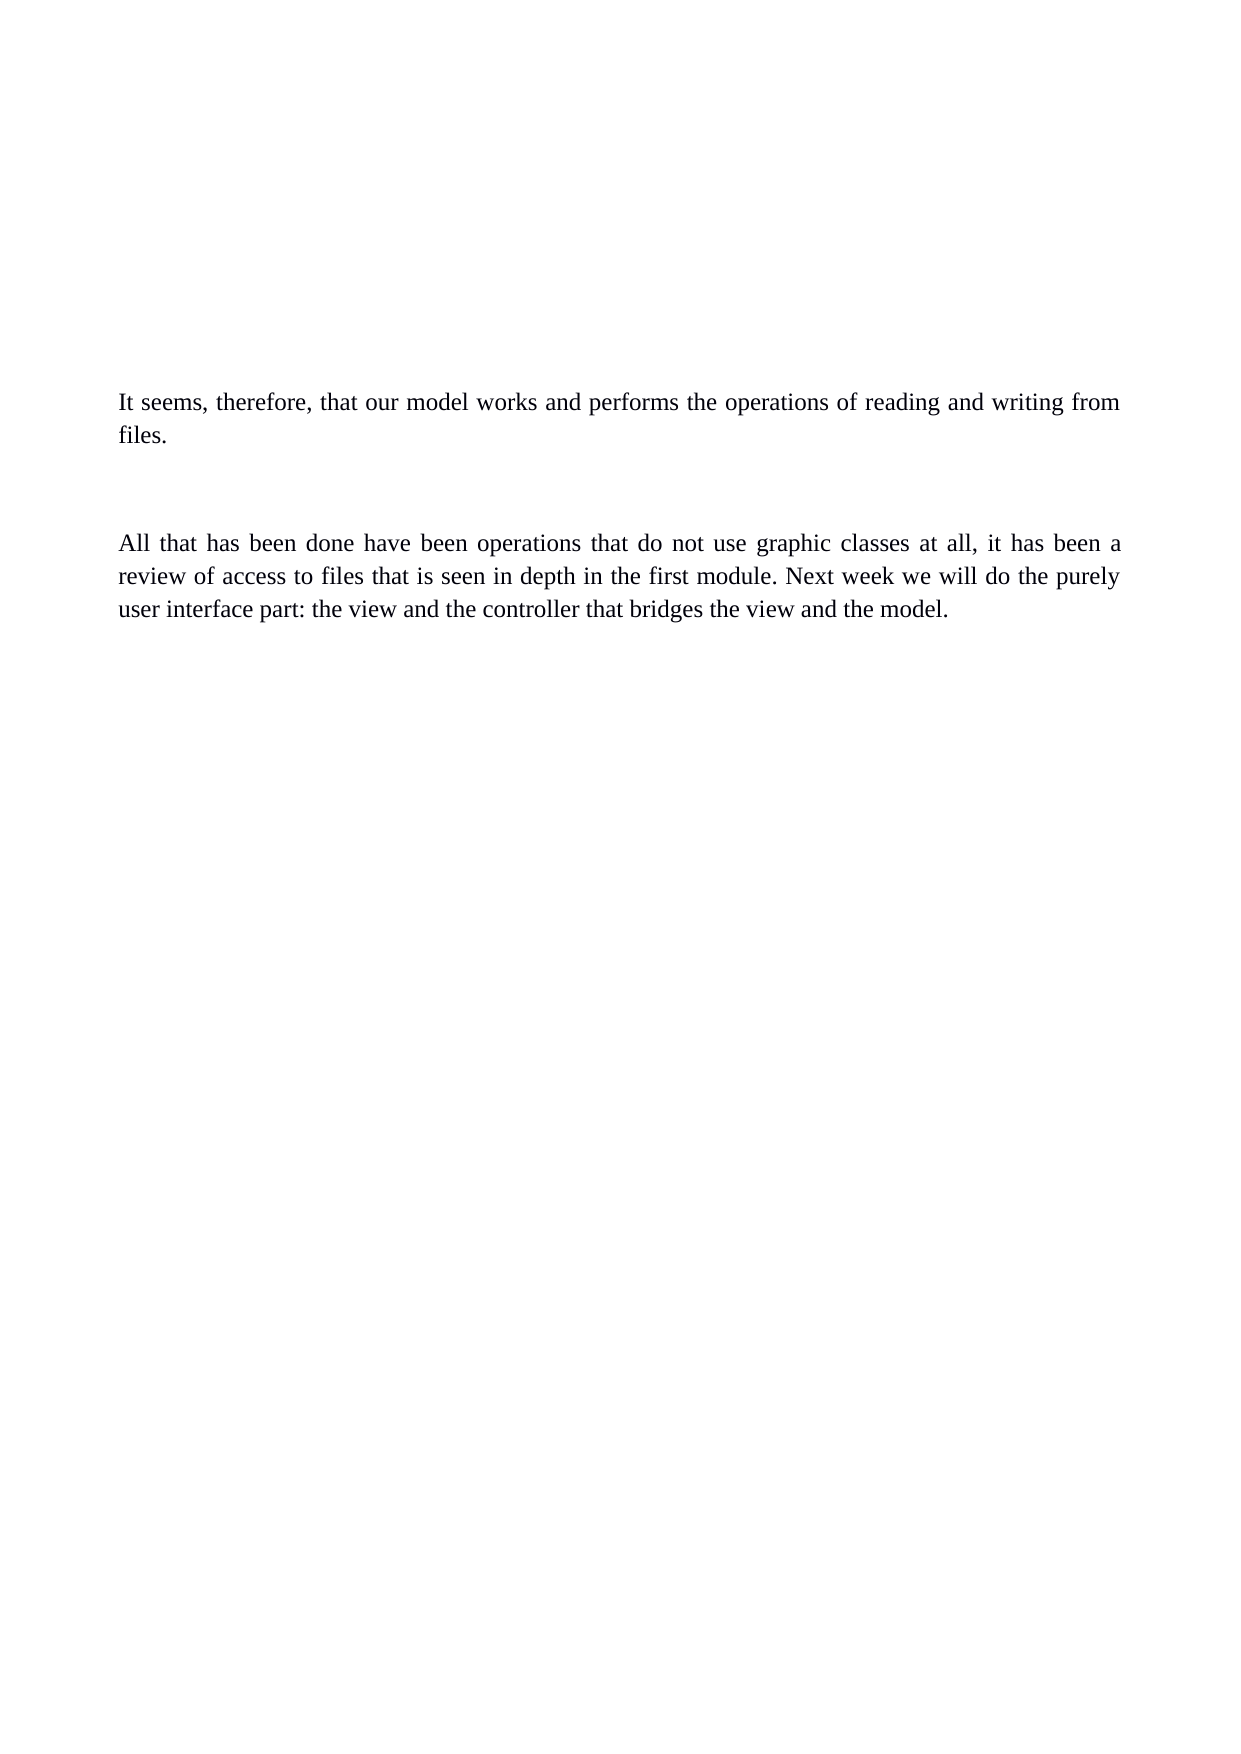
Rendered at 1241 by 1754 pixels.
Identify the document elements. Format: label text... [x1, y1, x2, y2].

text It seems, therefore, that our model works and performs the operations of reading and writing from files. [118, 387, 1122, 449]
text All that has been done have been operations that do not use graphic classes at all, it has been a review of access to files that is seen in depth in the first module. Next week we will do the purely user interface part: the view and the controller that bridges the view and the model. [118, 528, 1122, 623]
